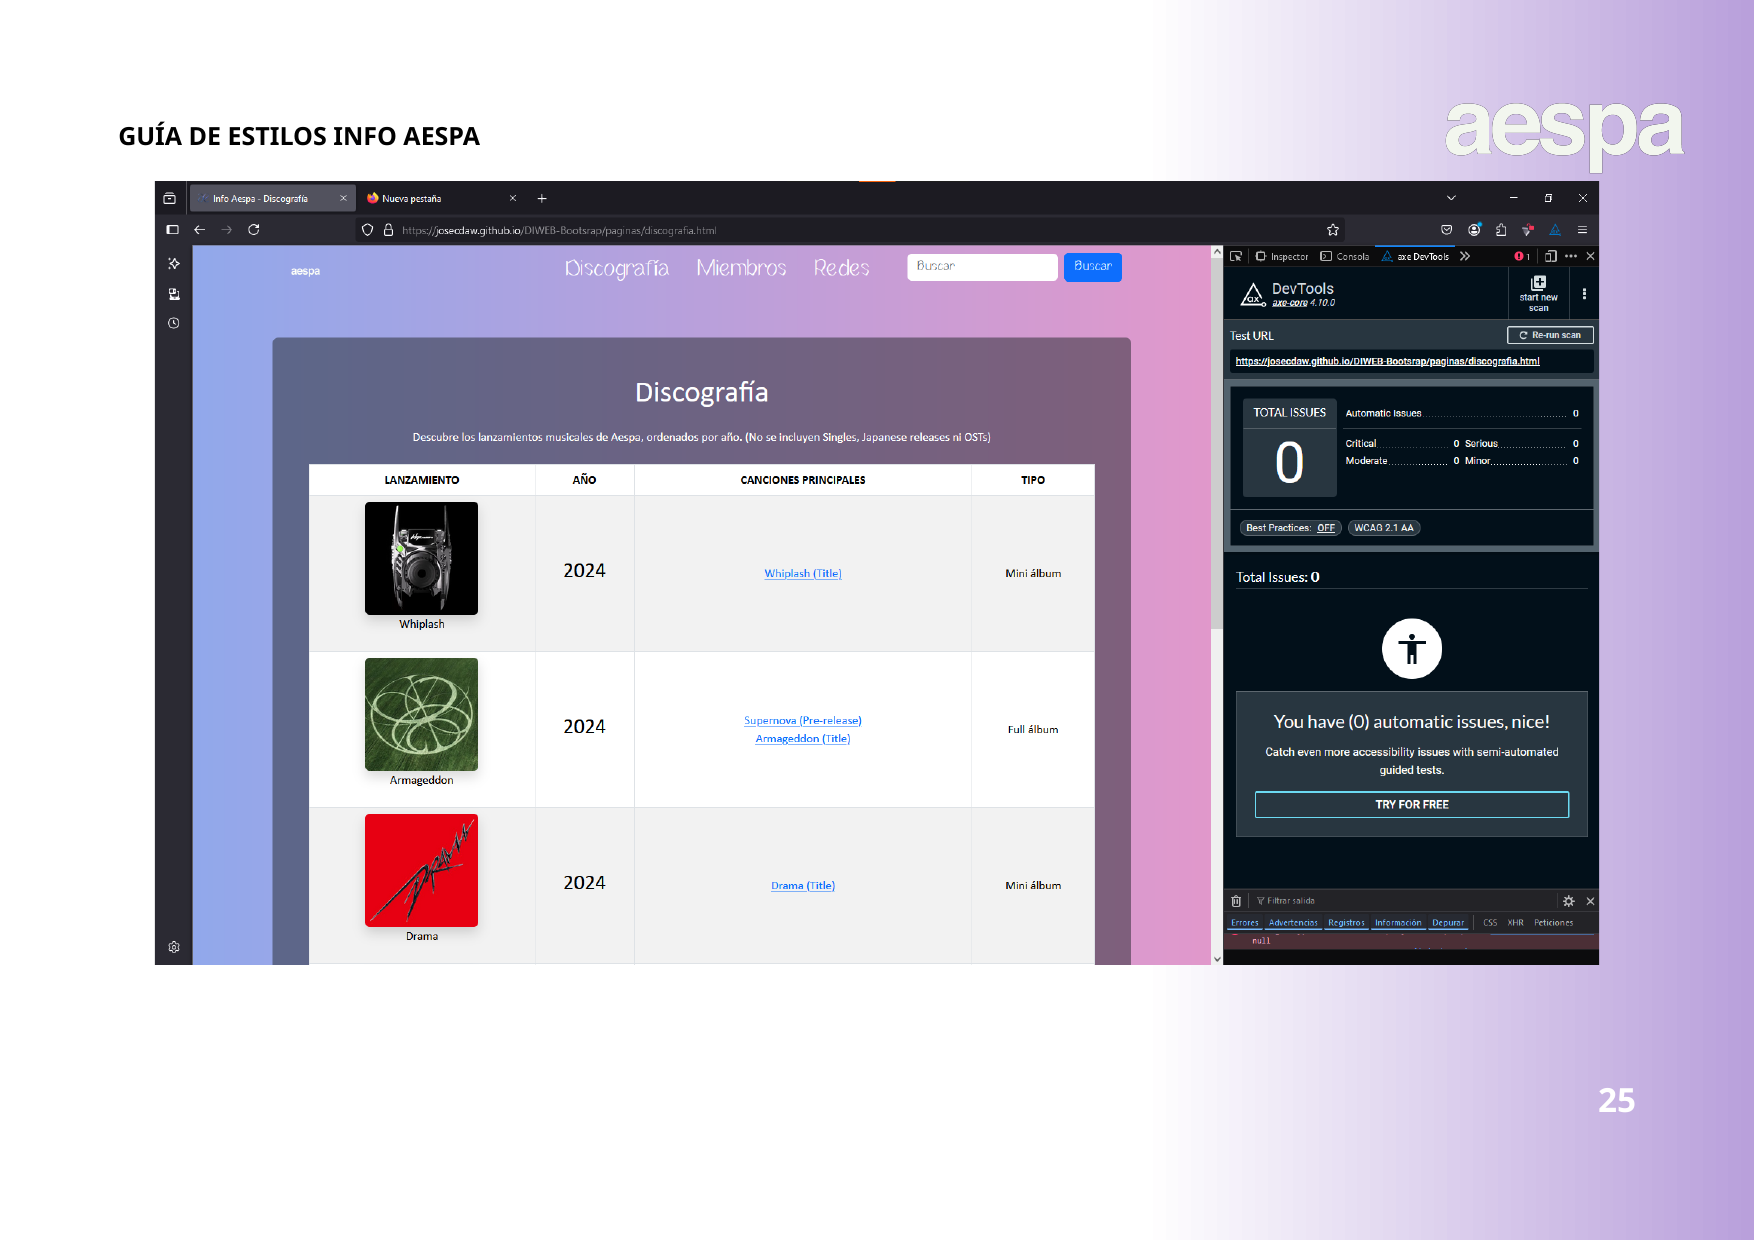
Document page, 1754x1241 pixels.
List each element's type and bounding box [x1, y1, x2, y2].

picture [154, 88, 1703, 965]
